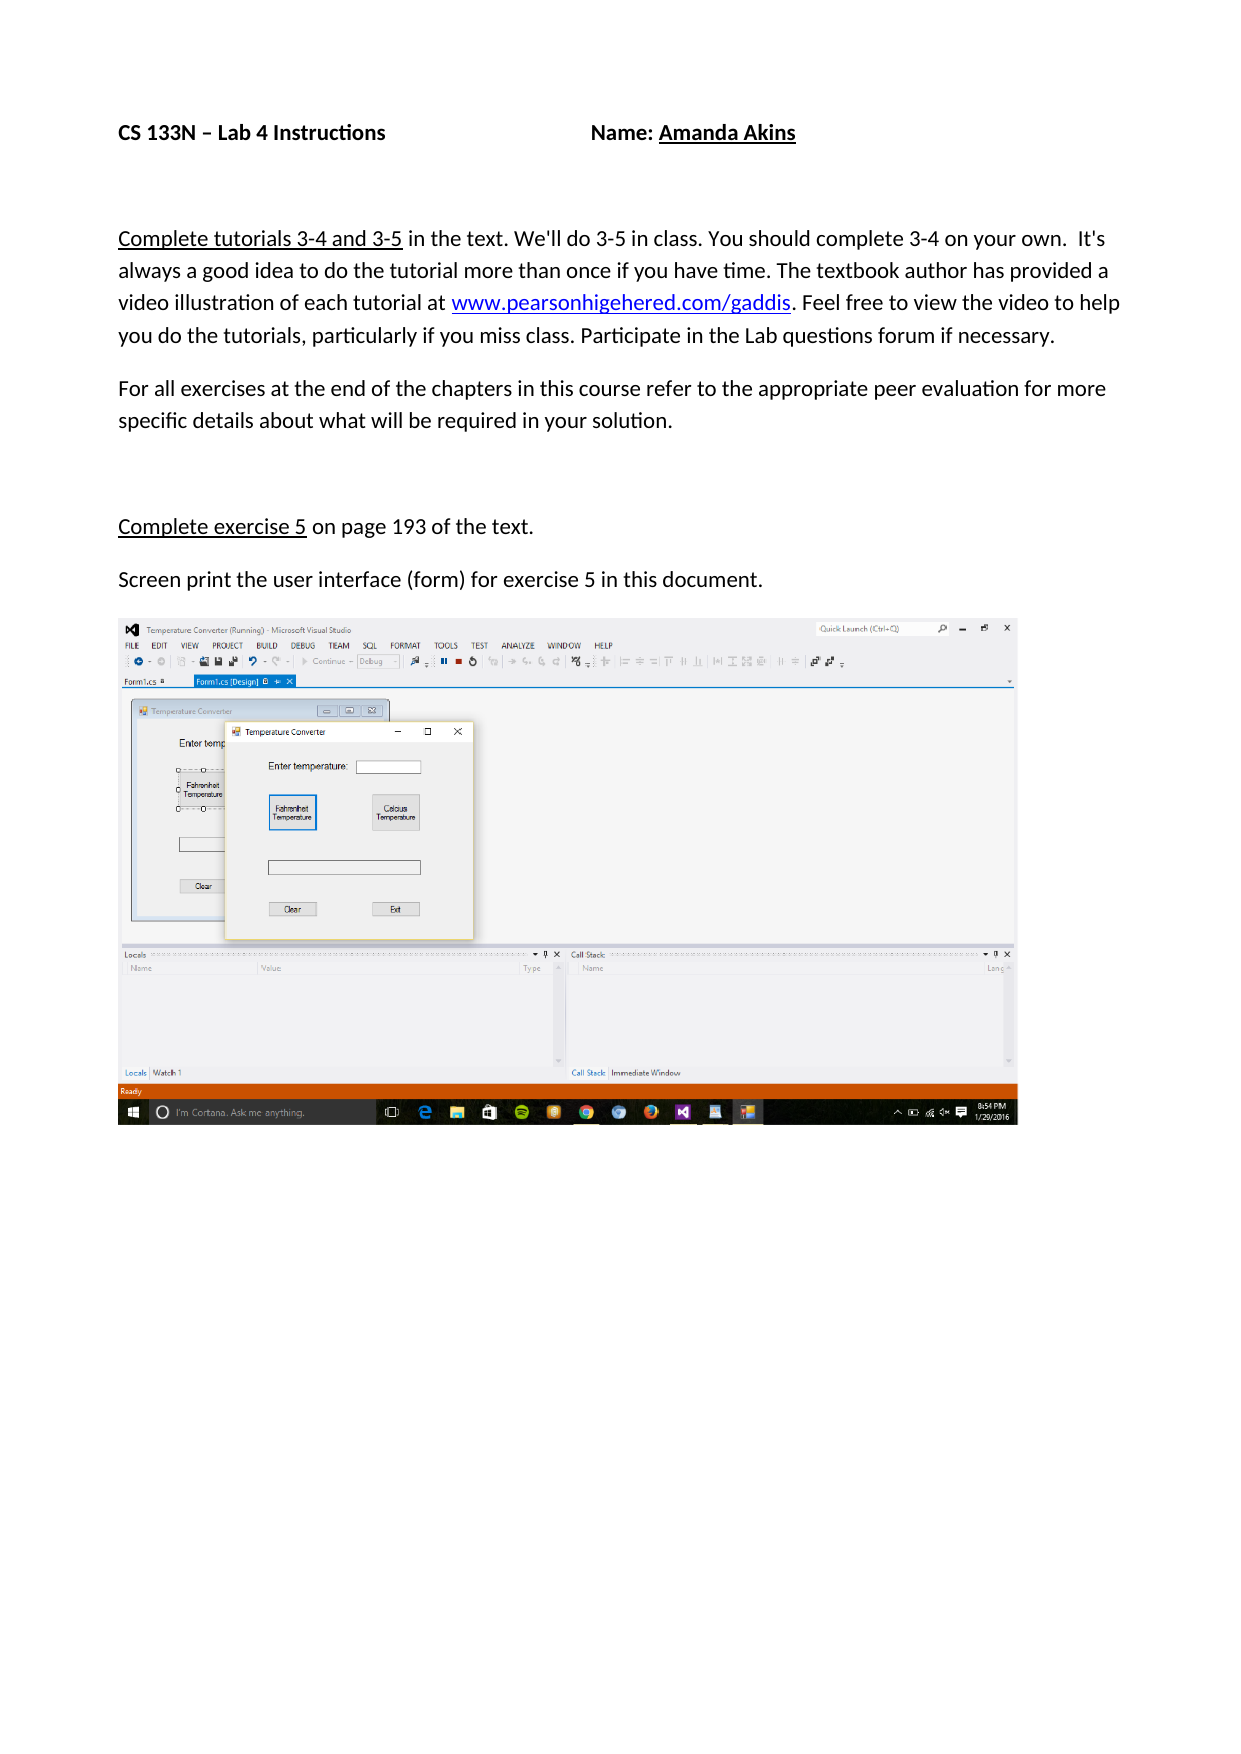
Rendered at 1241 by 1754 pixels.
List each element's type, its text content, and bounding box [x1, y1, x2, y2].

text For all exercises at the end of the chapters in this course refer to the appropriate peer evaluation for more specific details about what will be required in your solution. [118, 374, 1122, 434]
text Screen print the user interface (form) for exercise 5 in this document. [118, 565, 1122, 593]
text CS 133N – Lab 4 Instructions Name: Amanda Akins [118, 118, 1122, 146]
text Complete tutorials 3-4 and 3-5 in the text. We'll do 3-5 in class. You should complete 3-4 on your own. It's always a good idea to do the tutorial more than once if you have time. The textbook author has provided a video illustration of each tutorial at www.pearsonhigehered.com/gaddis. Feel free to view the video to help you do the tutorials, particularly if you miss class. Participate in the Lab questions forum if necessary. [118, 224, 1122, 349]
text Complete exercise 5 on page 193 of the text. [118, 512, 1122, 540]
